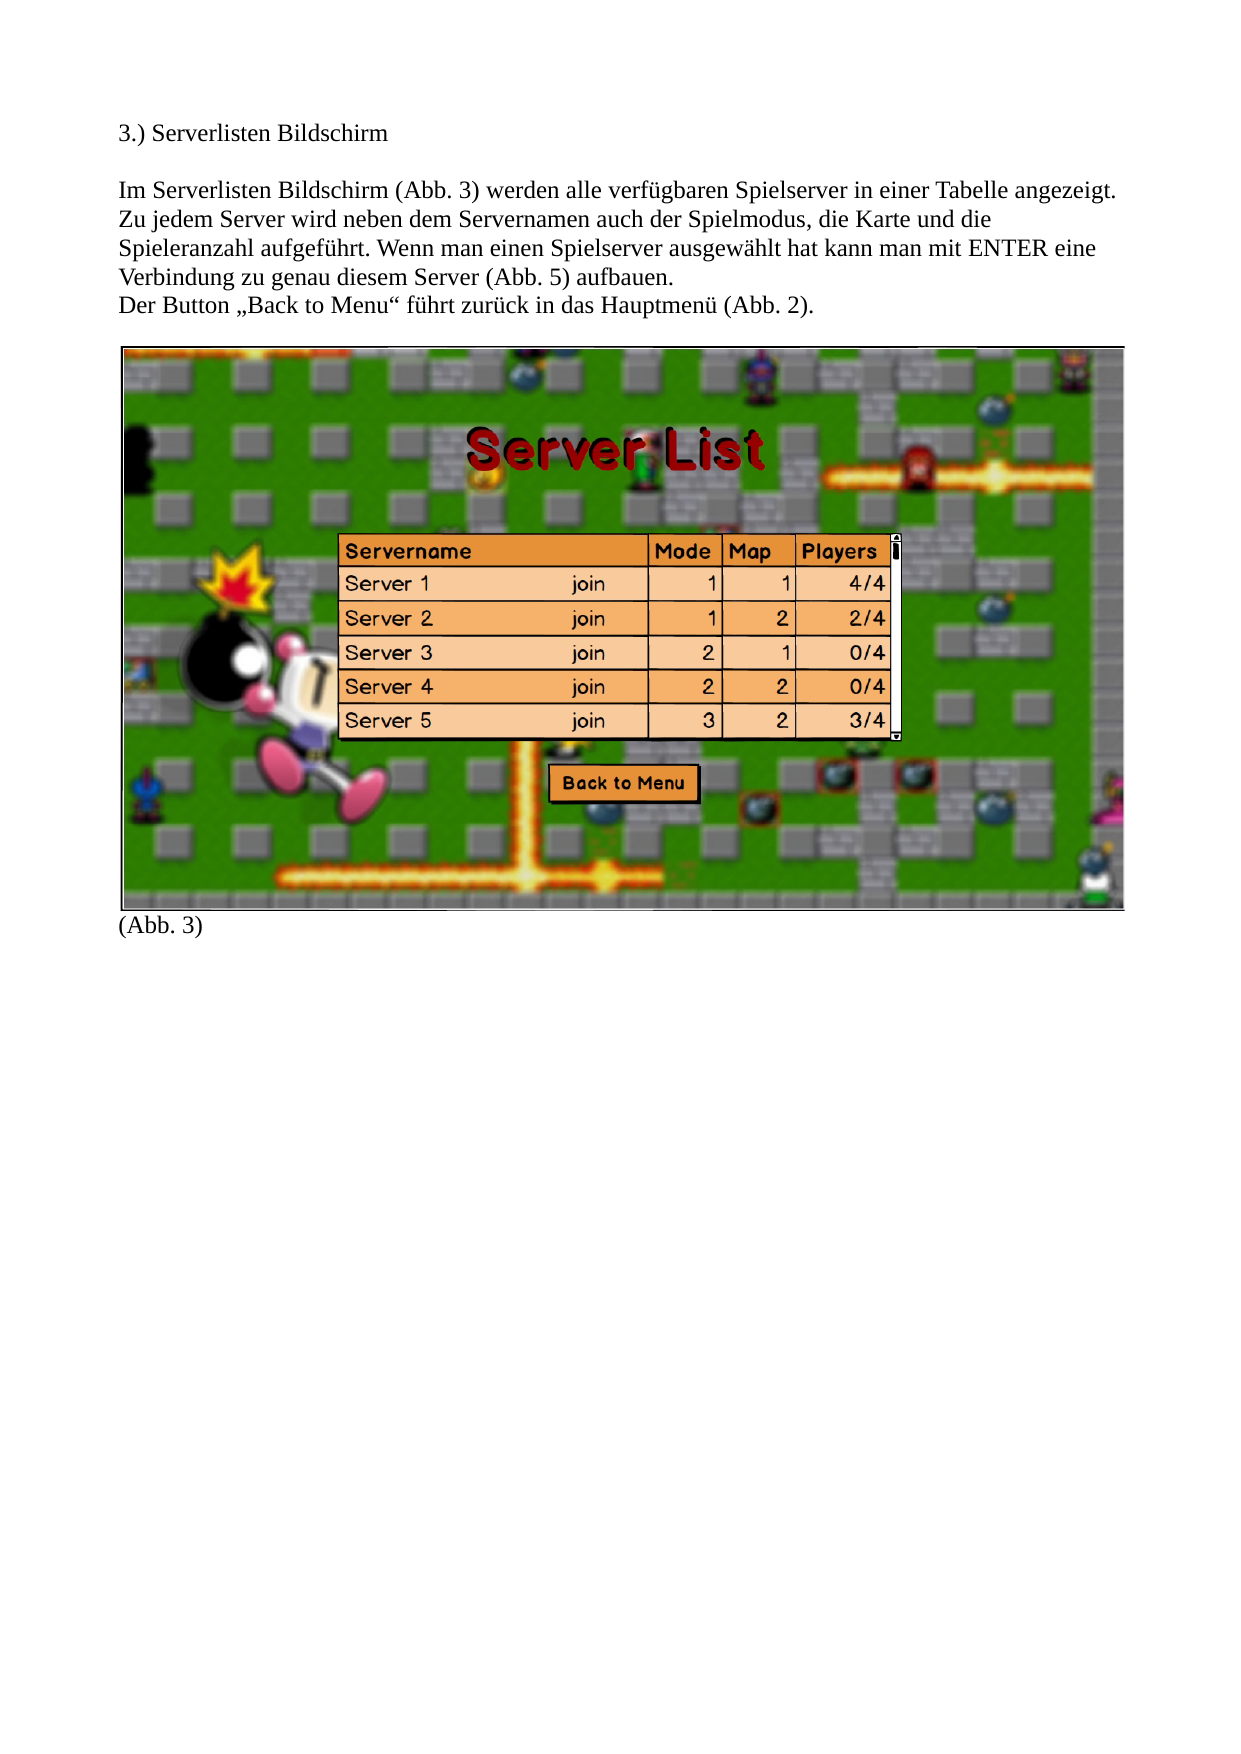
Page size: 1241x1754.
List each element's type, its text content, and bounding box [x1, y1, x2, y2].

text Der Button „Back to Menu“ führt zurück in das Hauptmenü (Abb. 2). [118, 291, 1122, 319]
text 3.) Serverlisten Bildschirm [118, 118, 1122, 147]
text (Abb. 3) [118, 319, 1122, 939]
text Im Serverlisten Bildschirm (Abb. 3) werden alle verfügbaren Spielserver in einer Tabelle angezeigt. Zu jedem Server wird neben dem Servernamen auch der Spielmodus, die Karte und die Spieleranzahl aufgeführt. Wenn man einen Spielserver ausgewählt hat kann man mit ENTER eine Verbindung zu genau diesem Server (Abb. 5) aufbauen. [118, 176, 1122, 291]
